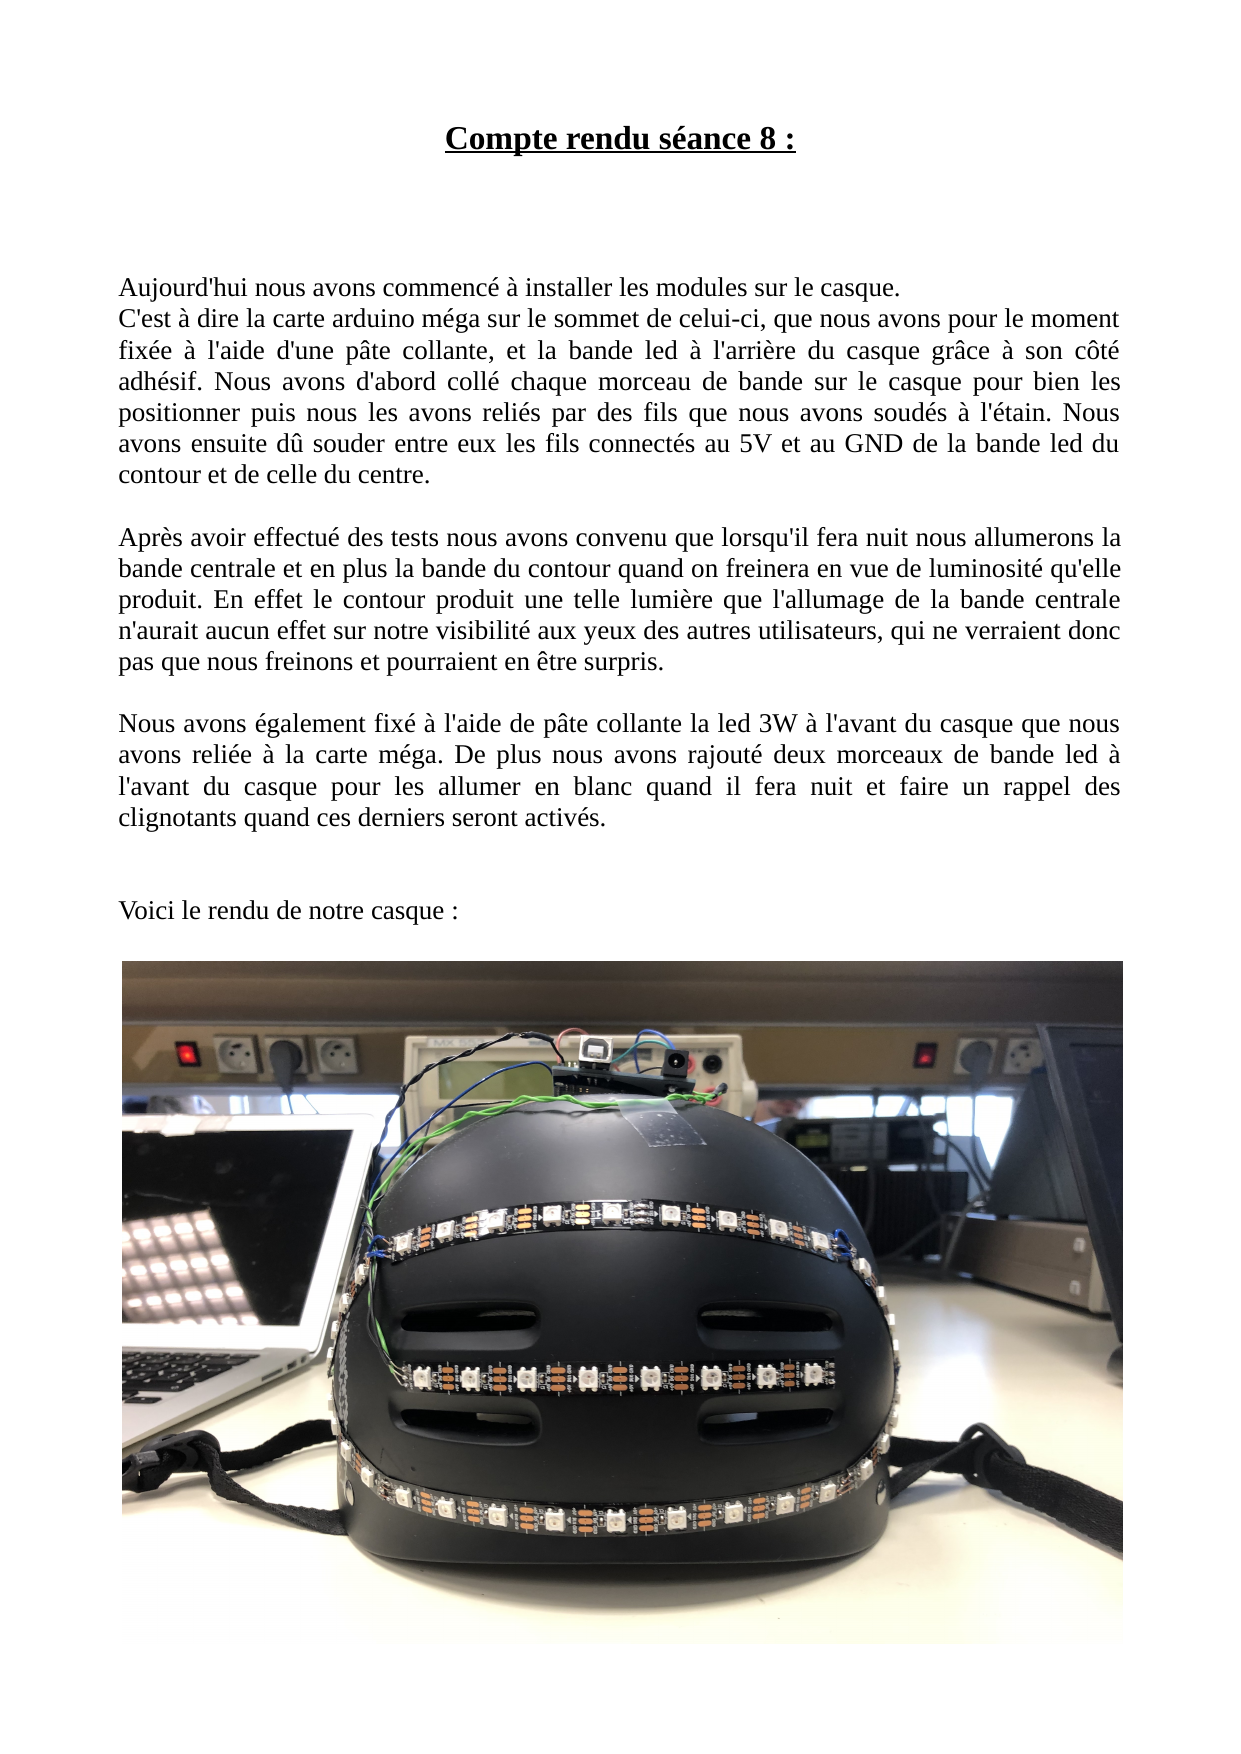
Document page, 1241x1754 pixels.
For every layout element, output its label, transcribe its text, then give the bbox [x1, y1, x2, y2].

text C'est à dire la carte arduino méga sur le sommet de celui-ci, que nous avons pour le moment fixée à l'aide d'une pâte collante, et la bande led à l'arrière du casque grâce à son côté adhésif. Nous avons d'abord collé chaque morceau de bande sur le casque pour bien les positionner puis nous les avons reliés par des fils que nous avons soudés à l'étain. Nous avons ensuite dû souder entre eux les fils connectés au 5V et au GND de la bande led du contour et de celle du centre. [118, 303, 1122, 489]
text Nous avons également fixé à l'aide de pâte collante la led 3W à l'avant du casque que nous avons reliée à la carte méga. De plus nous avons rajouté deux morceaux de bande led à l'avant du casque pour les allumer en blanc quand il fera nuit et faire un rappel des clignotants quand ces derniers seront activés. [118, 707, 1122, 832]
picture [122, 961, 1123, 1644]
text Voici le rendu de notre casque : [118, 894, 1122, 926]
text Après avoir effectué des tests nous avons convenu que lorsqu'il fera nuit nous allumerons la bande centrale et en plus la bande du contour quand on freinera en vue de luminosité qu'elle produit. En effet le contour produit une telle lumière que l'allumage de la bande centrale n'aurait aucun effet sur notre visibilité aux yeux des autres utilisateurs, qui ne verraient donc pas que nous freinons et pourraient en être surpris. [118, 521, 1122, 676]
text Aujourd'hui nous avons commencé à installer les modules sur le casque. [118, 271, 1122, 303]
text Compte rendu séance 8 : [118, 118, 1122, 156]
